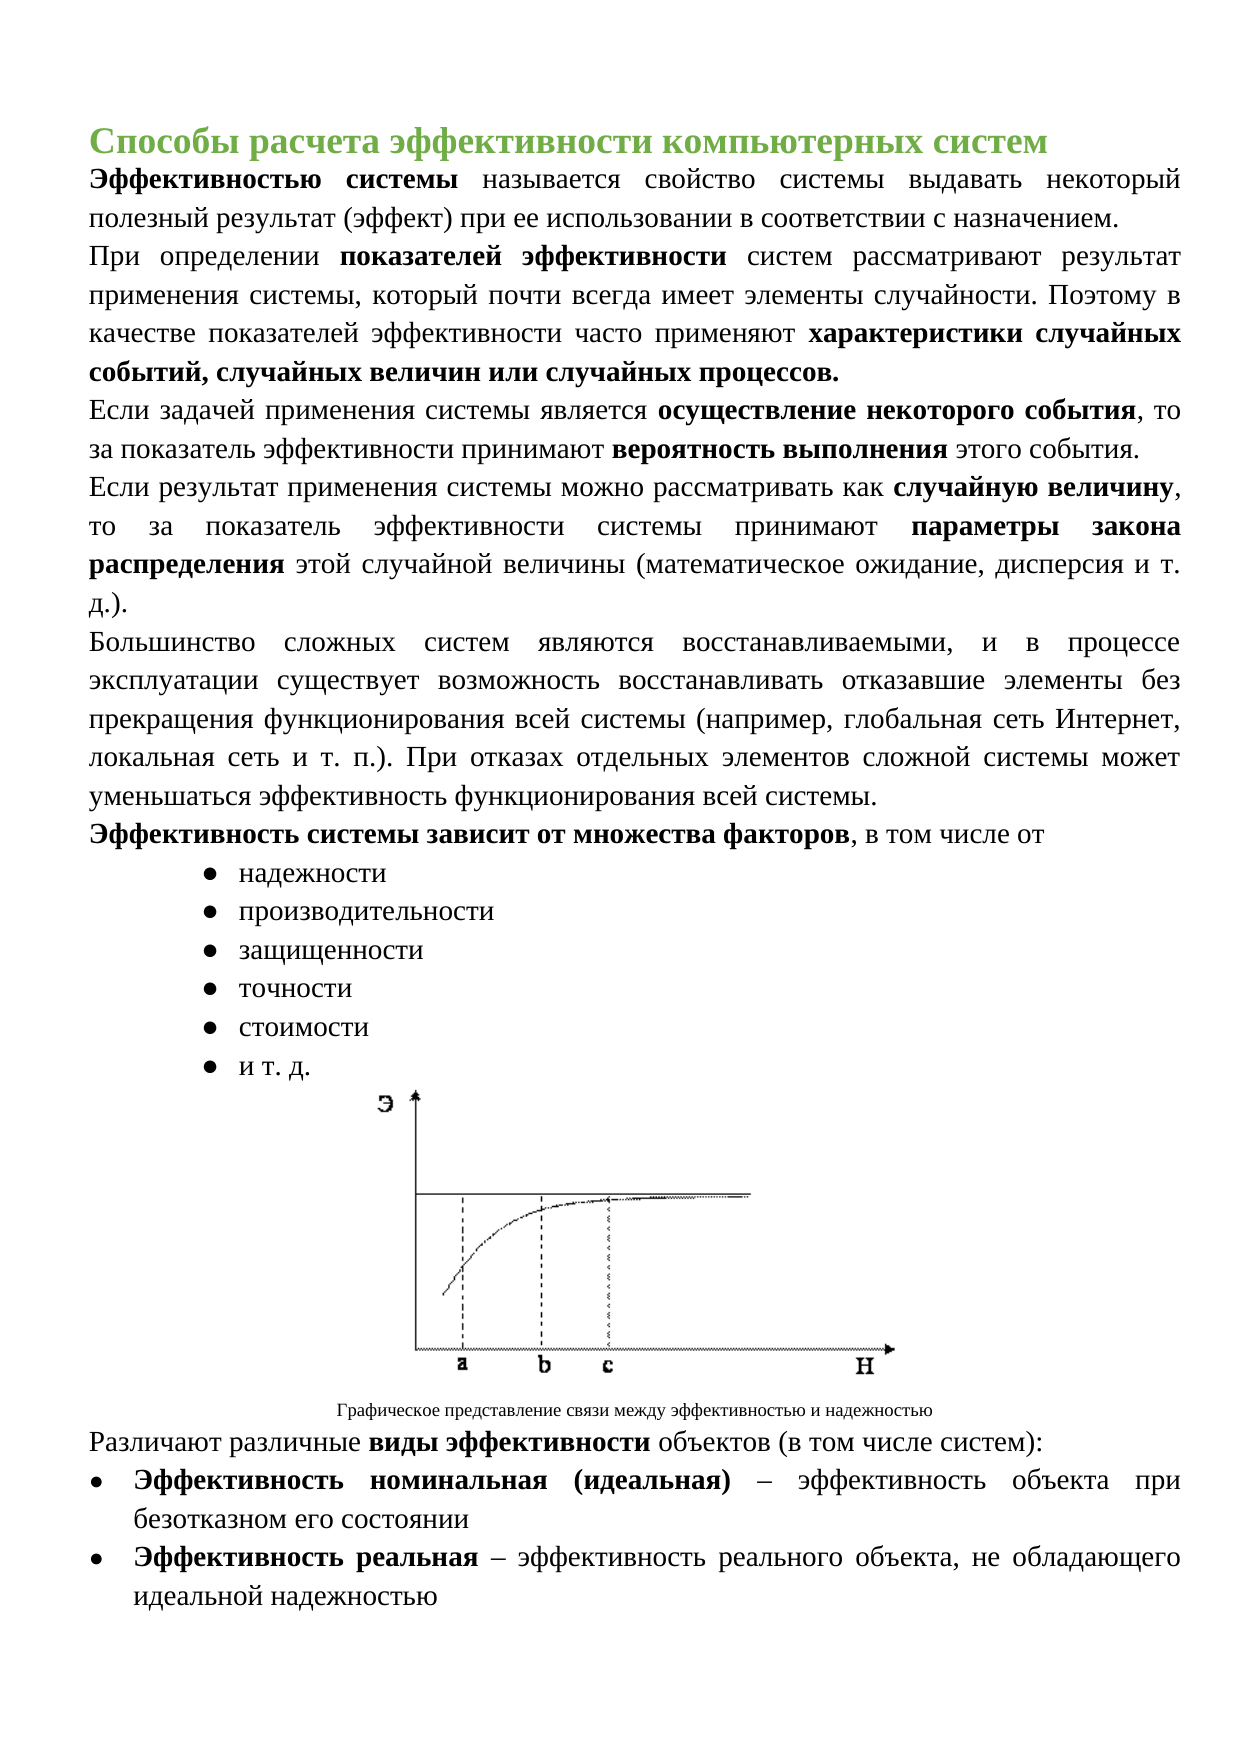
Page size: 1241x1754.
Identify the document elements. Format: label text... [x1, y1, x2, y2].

text Различают различные виды эффективности объектов (в том числе систем): [89, 1424, 1181, 1457]
text Если задачей применения системы является осуществление некоторого события, то за показатель эффективности принимают вероятность выполнения этого события. [89, 392, 1181, 464]
list Эффективность реальная – эффективность реального объекта, не обладающего идеальной надежностью [89, 1539, 1181, 1611]
text Если результат применения системы можно рассматривать как случайную величину, то за показатель эффективности системы принимают параметры закона распределения этой случайной величины (математическое ожидание, дисперсия и т. д.). [89, 469, 1181, 619]
text Эффективностью системы называется свойство системы выдавать некоторый полезный результат (эффект) при ее использовании в соответствии с назначением. [89, 161, 1181, 233]
text При определении показателей эффективности систем рассматривают результат применения системы, который почти всегда имеет элементы случайности. Поэтому в качестве показателей эффективности часто применяют характеристики случайных событий, случайных величин или случайных процессов. [89, 238, 1181, 387]
list стоимости [201, 1009, 1181, 1043]
text Графическое представление связи между эффективностью и надежностью [89, 1399, 1181, 1421]
list производительности [201, 893, 1181, 927]
list надежности [201, 855, 1181, 888]
text Способы расчета эффективности компьютерных систем [89, 118, 1181, 161]
list и т. д. [201, 1048, 1181, 1081]
list Эффективность номинальная (идеальная) – эффективность объекта при безотказном его состоянии [89, 1462, 1181, 1534]
text Эффективность системы зависит от множества факторов, в том числе от [89, 816, 1181, 850]
list точности [201, 971, 1181, 1004]
list защищенности [201, 932, 1181, 966]
picture [372, 1086, 898, 1395]
text Большинство сложных систем являются восстанавливаемыми, и в процессе эксплуатации существует возможность восстанавливать отказавшие элементы без прекращения функционирования всей системы (например, глобальная сеть Интернет, локальная сеть и т. п.). При отказах отдельных элементов сложной системы может уменьшаться эффективность функционирования всей системы. [89, 624, 1181, 811]
